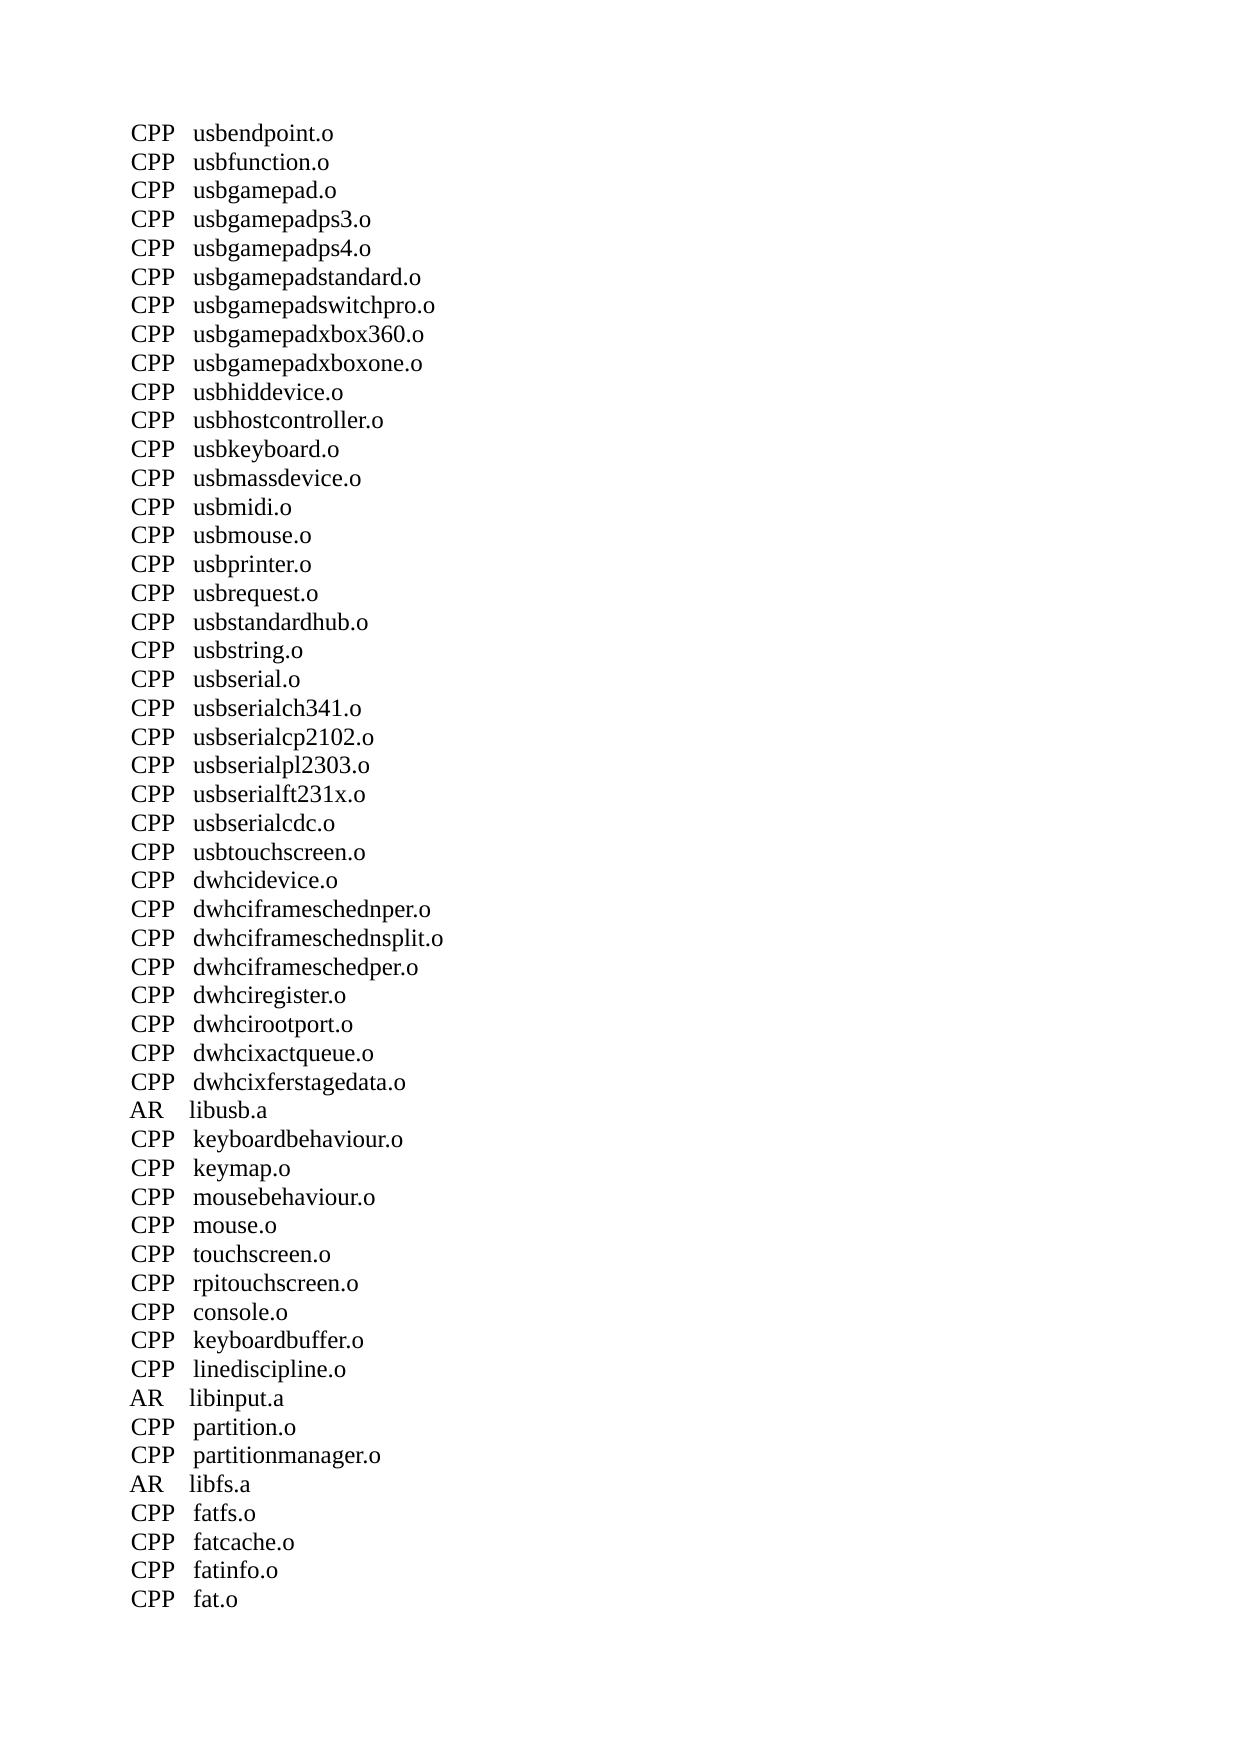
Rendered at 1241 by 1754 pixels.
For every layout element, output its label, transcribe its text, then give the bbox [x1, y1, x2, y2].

text CPP dwhcixactqueue.o [118, 1038, 1122, 1067]
text CPP usbserialcp2102.o [118, 722, 1122, 751]
text CPP usbtouchscreen.o [118, 837, 1122, 866]
text AR libusb.a [118, 1096, 1122, 1124]
text CPP mousebehaviour.o [118, 1182, 1122, 1211]
text CPP usbserialft231x.o [118, 779, 1122, 808]
text CPP usbgamepadps3.o [118, 204, 1122, 233]
text CPP usbserialpl2303.o [118, 751, 1122, 779]
text CPP usbmouse.o [118, 521, 1122, 549]
text CPP usbmassdevice.o [118, 463, 1122, 492]
text CPP usbserialcdc.o [118, 808, 1122, 837]
text CPP usbgamepadstandard.o [118, 262, 1122, 291]
text CPP partition.o [118, 1412, 1122, 1441]
text CPP usbgamepad.o [118, 176, 1122, 204]
text CPP linediscipline.o [118, 1354, 1122, 1383]
text CPP dwhcirootport.o [118, 1009, 1122, 1038]
text CPP usbgamepadxboxone.o [118, 348, 1122, 377]
text CPP dwhcidevice.o [118, 866, 1122, 894]
text CPP usbstring.o [118, 636, 1122, 664]
text CPP fatinfo.o [118, 1556, 1122, 1584]
text CPP usbfunction.o [118, 147, 1122, 176]
text CPP touchscreen.o [118, 1239, 1122, 1268]
text CPP usbserial.o [118, 664, 1122, 693]
text CPP dwhciregister.o [118, 981, 1122, 1009]
text CPP keyboardbuffer.o [118, 1326, 1122, 1354]
text CPP usbhostcontroller.o [118, 406, 1122, 434]
text CPP dwhciframeschedper.o [118, 952, 1122, 981]
text CPP usbgamepadps4.o [118, 233, 1122, 262]
text CPP usbendpoint.o [118, 118, 1122, 147]
text CPP usbgamepadswitchpro.o [118, 291, 1122, 319]
text CPP usbgamepadxbox360.o [118, 319, 1122, 348]
text CPP fatcache.o [118, 1527, 1122, 1556]
text CPP partitionmanager.o [118, 1441, 1122, 1469]
text CPP dwhciframeschednper.o [118, 894, 1122, 923]
text CPP dwhciframeschednsplit.o [118, 923, 1122, 952]
text CPP usbprinter.o [118, 549, 1122, 578]
text AR libinput.a [118, 1383, 1122, 1412]
text CPP console.o [118, 1297, 1122, 1326]
text CPP mouse.o [118, 1211, 1122, 1239]
text CPP dwhcixferstagedata.o [118, 1067, 1122, 1096]
text CPP fatfs.o [118, 1498, 1122, 1527]
text CPP usbstandardhub.o [118, 607, 1122, 636]
text AR libfs.a [118, 1469, 1122, 1498]
text CPP usbserialch341.o [118, 693, 1122, 722]
text CPP rpitouchscreen.o [118, 1268, 1122, 1297]
text CPP keymap.o [118, 1153, 1122, 1182]
text CPP usbhiddevice.o [118, 377, 1122, 406]
text CPP fat.o [118, 1584, 1122, 1613]
text CPP usbrequest.o [118, 578, 1122, 607]
text CPP usbkeyboard.o [118, 434, 1122, 463]
text CPP keyboardbehaviour.o [118, 1124, 1122, 1153]
text CPP usbmidi.o [118, 492, 1122, 521]
